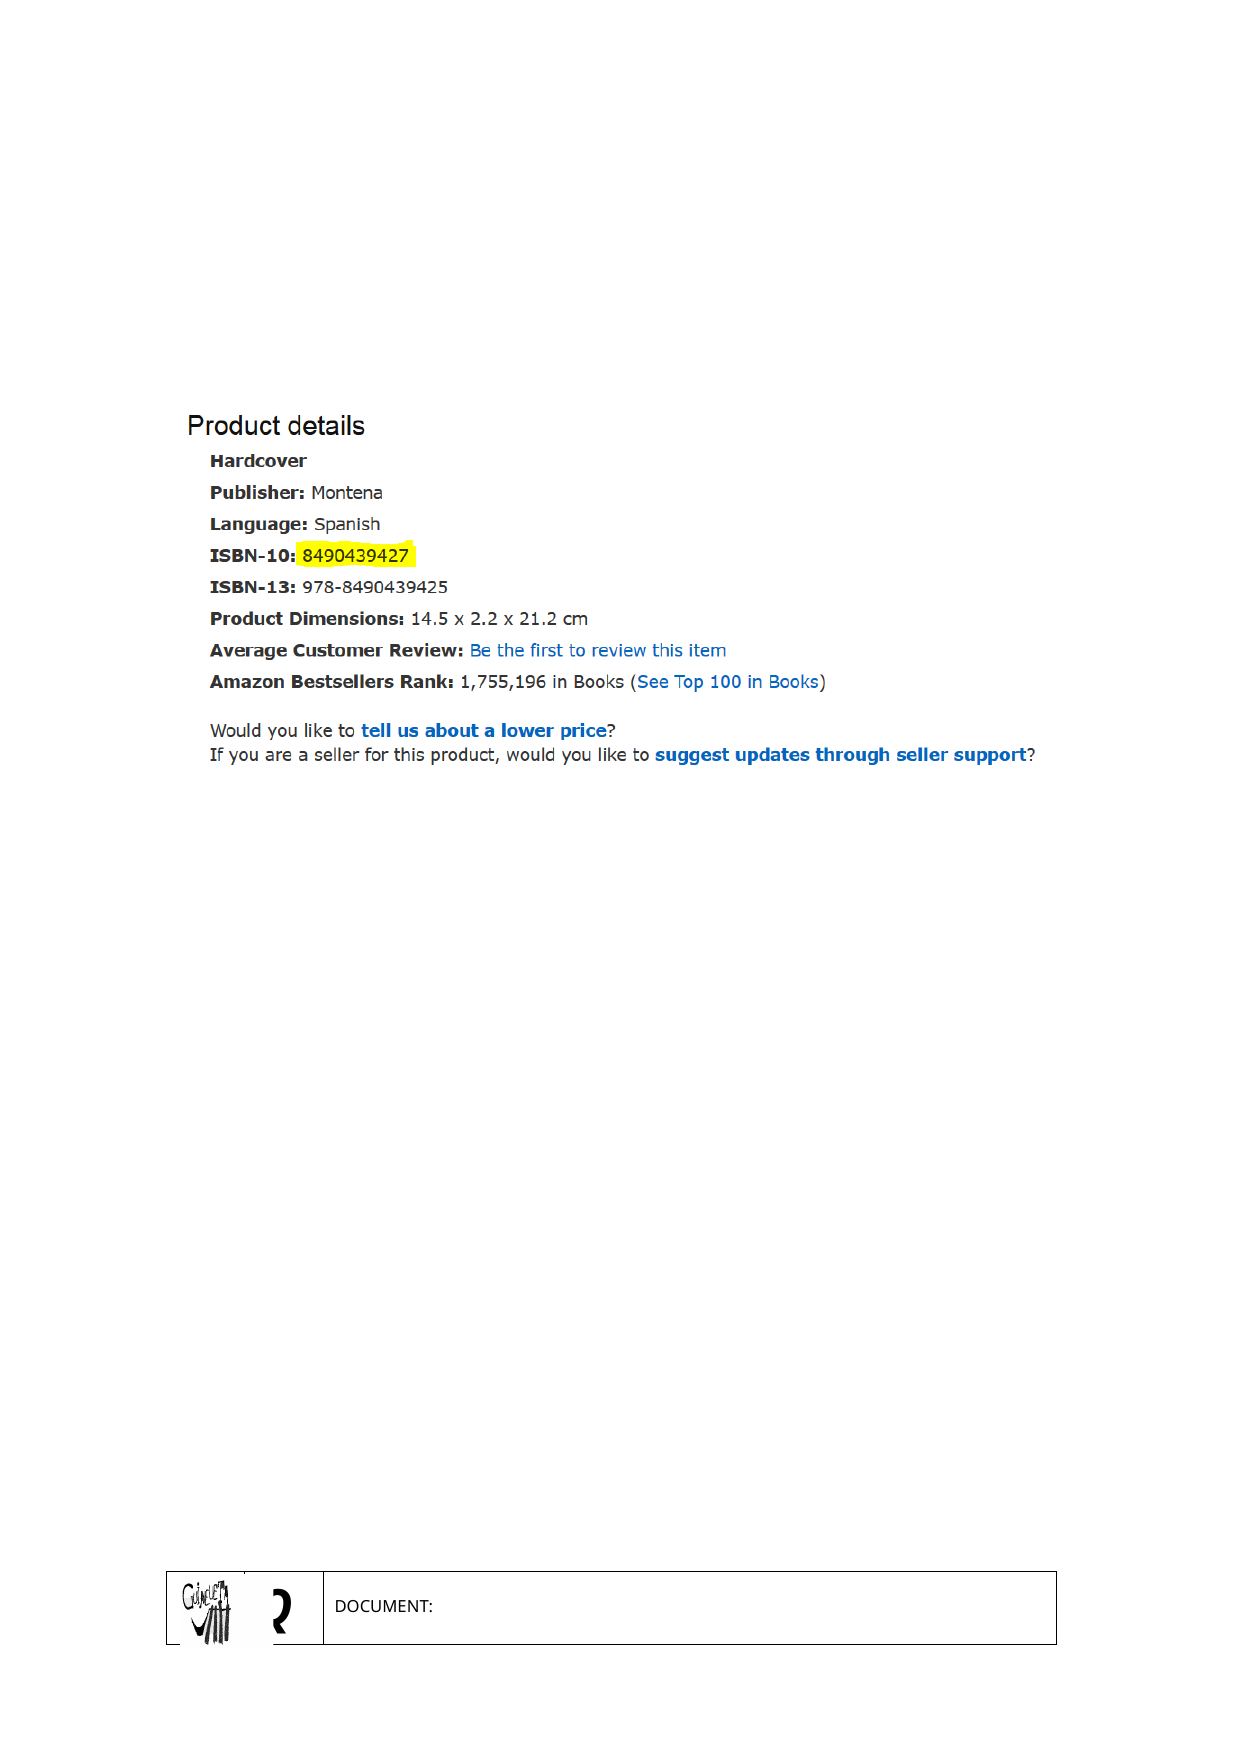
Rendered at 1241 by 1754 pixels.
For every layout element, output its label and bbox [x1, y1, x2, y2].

picture [180, 1574, 274, 1649]
picture [182, 402, 1069, 784]
